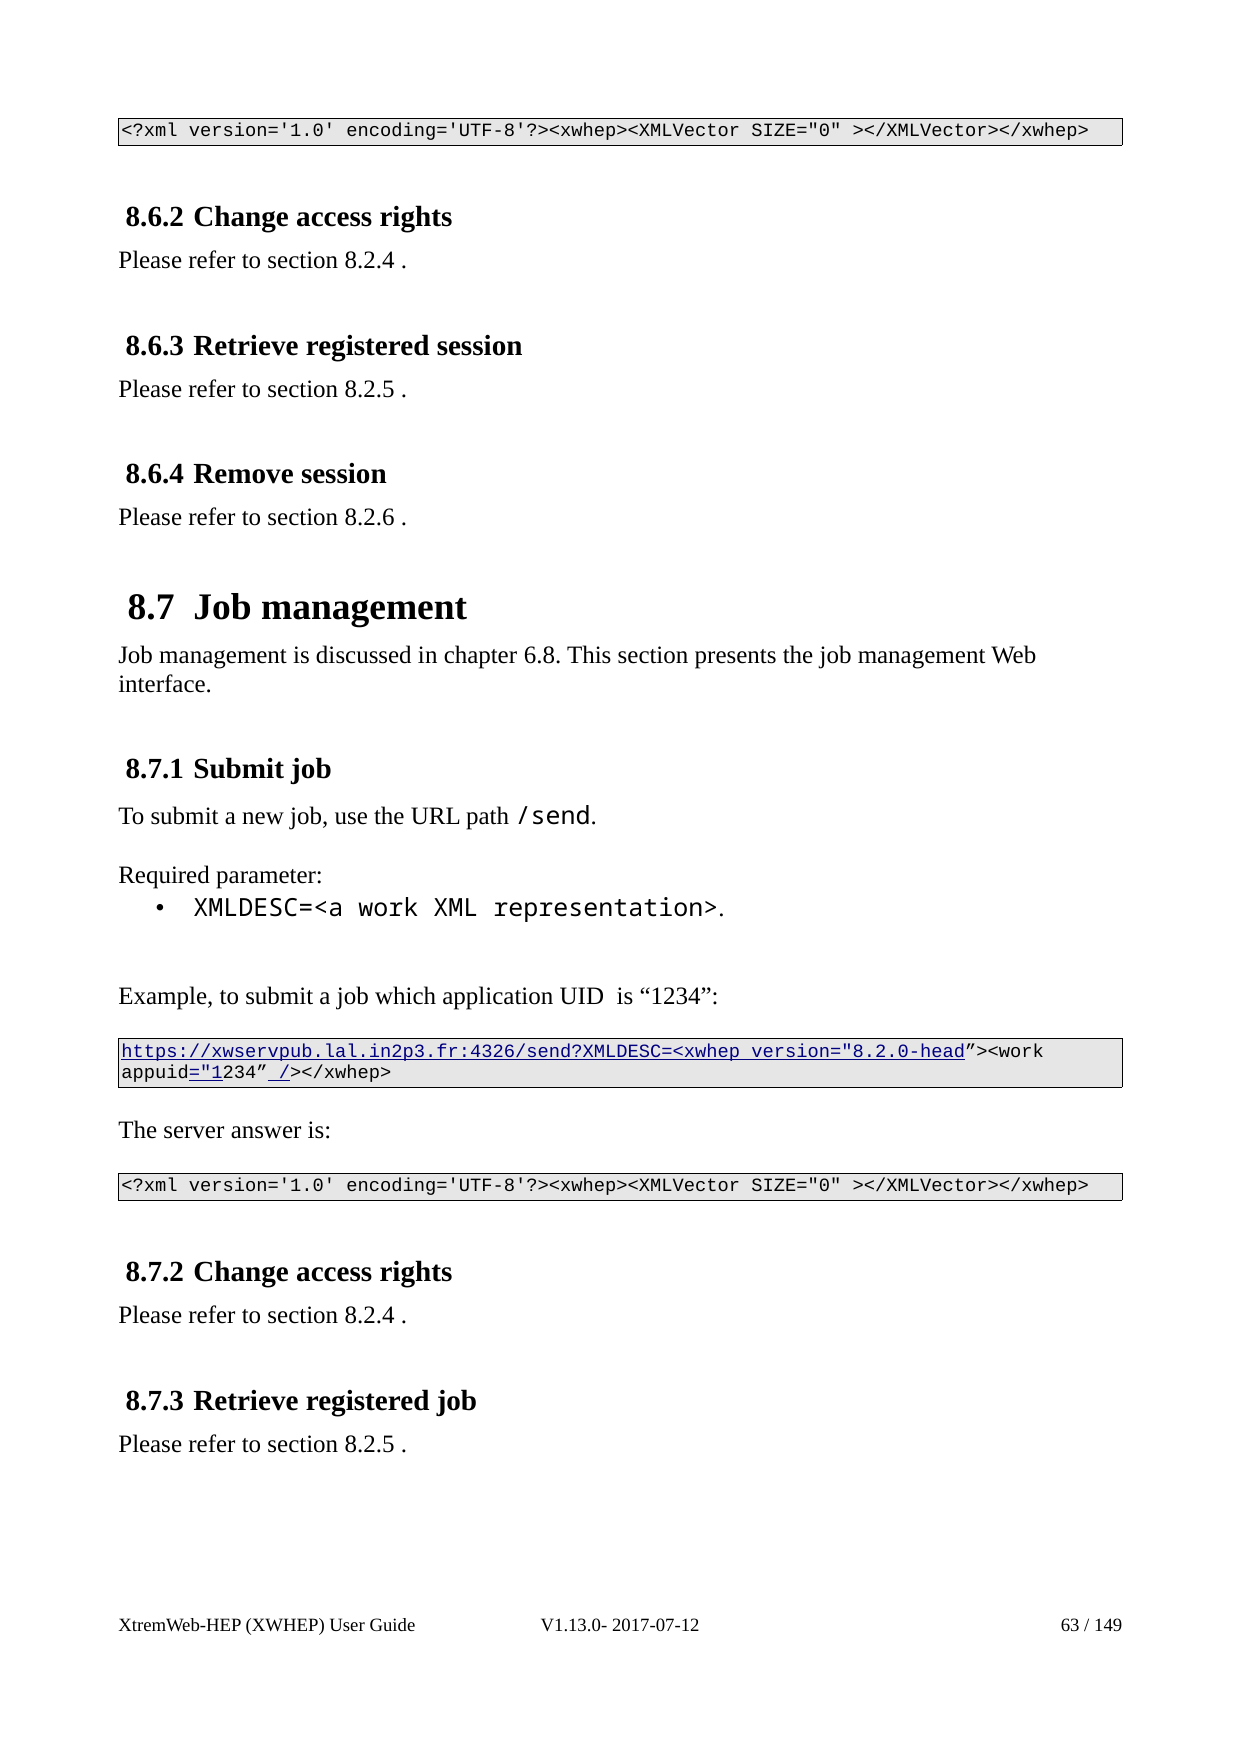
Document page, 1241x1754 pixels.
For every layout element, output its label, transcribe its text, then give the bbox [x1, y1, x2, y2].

text <?xml version='1.0' encoding='UTF-8'?><xwhep><XMLVector SIZE="0" ></XMLVector></xwhep> [119, 1174, 1122, 1200]
text Please refer to section8.2.6. [118, 502, 1122, 531]
text Please refer to section8.2.5. [118, 1429, 1122, 1457]
text Please refer to section8.2.5. [118, 374, 1122, 402]
text <?xml version='1.0' encoding='UTF-8'?><xwhep><XMLVector SIZE="0" ></XMLVector></xwhep> [119, 119, 1122, 145]
subtitle Change access rights [118, 1254, 1122, 1288]
text Job management is discussed in chapter 6.8. This section presents the job management Web interface. [118, 640, 1122, 698]
text Please refer to section8.2.4. [118, 1300, 1122, 1329]
text Please refer to section8.2.4. [118, 245, 1122, 274]
text The server answer is: [118, 1116, 1122, 1144]
subtitle Submit job [118, 752, 1122, 785]
list XMLDESC=<a work XML representation>. [156, 889, 1122, 923]
subtitle Change access rights [118, 199, 1122, 233]
text https://xwservpub.lal.in2p3.fr:4326/send?XMLDESC=<xwhep version="8.2.0-head”><work appuid="1234” /></xwhep> [119, 1039, 1122, 1087]
subtitle Job management [118, 585, 1122, 628]
subtitle Retrieve registered session [118, 328, 1122, 361]
text To submit a new job, use the URL path /send. [118, 798, 1122, 832]
text Example, to submit a job which application UID is “1234”: [118, 981, 1122, 1009]
subtitle Retrieve registered job [118, 1383, 1122, 1416]
subtitle Remove session [118, 456, 1122, 490]
text Required parameter: [118, 861, 1122, 889]
